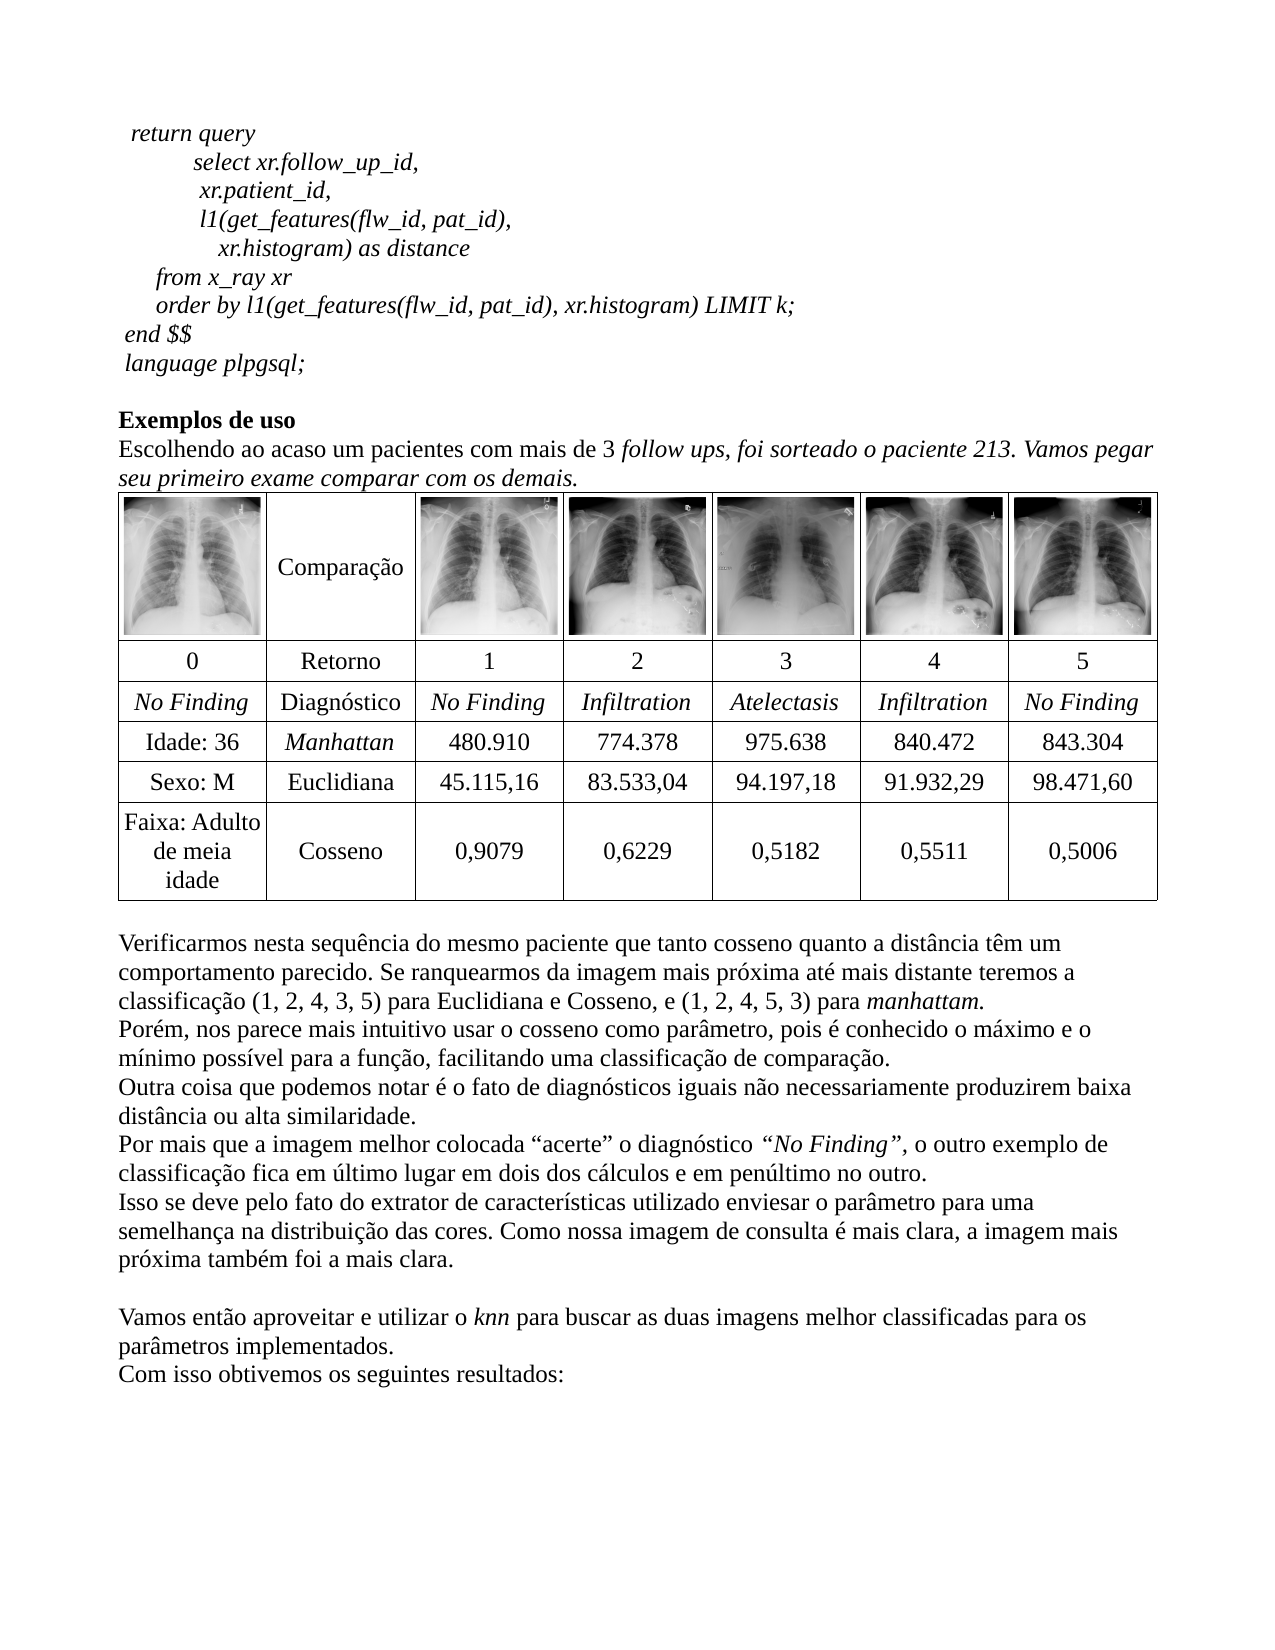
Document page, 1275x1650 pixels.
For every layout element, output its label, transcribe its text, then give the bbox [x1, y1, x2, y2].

table_cell 1 [416, 641, 563, 681]
picture [717, 497, 855, 635]
table_cell 975.638 [713, 722, 860, 761]
table_cell 94.197,18 [713, 762, 860, 802]
text select xr.follow_up_id, [118, 147, 1157, 176]
table_cell Manhattan [267, 722, 415, 761]
text xr.histogram) as distance [118, 233, 1157, 262]
text Por mais que a imagem melhor colocada “acerte” o diagnóstico “No Finding”, o outro exemplo de classificação fica em último lugar em dois dos cálculos e em penúltimo no outro. [118, 1129, 1157, 1187]
table_header [1009, 493, 1157, 640]
table_cell 840.472 [861, 722, 1008, 761]
table_cell 0 [119, 641, 266, 681]
table_header [416, 493, 563, 640]
table_header [713, 493, 860, 640]
table_header [564, 493, 712, 640]
text xr.patient_id, [118, 176, 1157, 204]
table_cell 3 [713, 641, 860, 681]
table_cell No Finding [416, 682, 563, 721]
text Outra coisa que podemos notar é o fato de diagnósticos iguais não necessariamente produzirem baixa distância ou alta similaridade. [118, 1072, 1157, 1129]
table_cell No Finding [1009, 682, 1157, 721]
text Escolhendo ao acaso um pacientes com mais de 3 follow ups, foi sorteado o paciente 213. Vamos pegar seu primeiro exame comparar com os demais. [118, 434, 1157, 492]
text from x_ray xr [118, 262, 1157, 291]
table_cell 774.378 [564, 722, 712, 761]
table_cell Idade: 36 [119, 722, 266, 761]
table_cell Euclidiana [267, 762, 415, 802]
table_cell 0,5182 [713, 803, 860, 899]
table_cell Infiltration [564, 682, 712, 721]
picture [865, 497, 1003, 635]
text Vamos então aproveitar e utilizar o knn para buscar as duas imagens melhor classificadas para os parâmetros implementados. [118, 1302, 1157, 1359]
table_cell 91.932,29 [861, 762, 1008, 802]
table_cell Diagnóstico [267, 682, 415, 721]
table_header [861, 493, 1008, 640]
table_cell 0,5006 [1009, 803, 1157, 899]
table_cell Atelectasis [713, 682, 860, 721]
table_cell No Finding [119, 682, 266, 721]
text l1(get_features(flw_id, pat_id), [118, 204, 1157, 233]
text end $$ [118, 319, 1157, 348]
table_header Comparação [267, 493, 415, 640]
table_cell Faixa: Adulto de meia idade [119, 803, 266, 899]
text language plpgsql; [118, 348, 1157, 377]
text Com isso obtivemos os seguintes resultados: [118, 1359, 1157, 1388]
picture [123, 497, 261, 635]
table_cell 5 [1009, 641, 1157, 681]
table_cell Infiltration [861, 682, 1008, 721]
table_cell 45.115,16 [416, 762, 563, 802]
text return query [118, 118, 1157, 147]
table_cell Sexo: M [119, 762, 266, 802]
table_cell 0,5511 [861, 803, 1008, 899]
table_header [119, 493, 266, 640]
table_cell 98.471,60 [1009, 762, 1157, 802]
table_cell Retorno [267, 641, 415, 681]
text Porém, nos parece mais intuitivo usar o cosseno como parâmetro, pois é conhecido o máximo e o mínimo possível para a função, facilitando uma classificação de comparação. [118, 1014, 1157, 1072]
table_cell 0,6229 [564, 803, 712, 899]
table_cell 83.533,04 [564, 762, 712, 802]
picture [568, 497, 706, 635]
table_cell 843.304 [1009, 722, 1157, 761]
table_cell Cosseno [267, 803, 415, 899]
picture [420, 497, 558, 635]
text Exemplos de uso [118, 406, 1157, 434]
table_cell 0,9079 [416, 803, 563, 899]
text order by l1(get_features(flw_id, pat_id), xr.histogram) LIMIT k; [118, 291, 1157, 319]
table_cell 2 [564, 641, 712, 681]
text Verificarmos nesta sequência do mesmo paciente que tanto cosseno quanto a distância têm um comportamento parecido. Se ranquearmos da imagem mais próxima até mais distante teremos a classificação (1, 2, 4, 3, 5) para Euclidiana e Cosseno, e (1, 2, 4, 5, 3) para manhattam. [118, 928, 1157, 1014]
picture [1014, 497, 1152, 635]
table_cell 4 [861, 641, 1008, 681]
text Isso se deve pelo fato do extrator de características utilizado enviesar o parâmetro para uma semelhança na distribuição das cores. Como nossa imagem de consulta é mais clara, a imagem mais próxima também foi a mais clara. [118, 1187, 1157, 1273]
table_cell 480.910 [416, 722, 563, 761]
